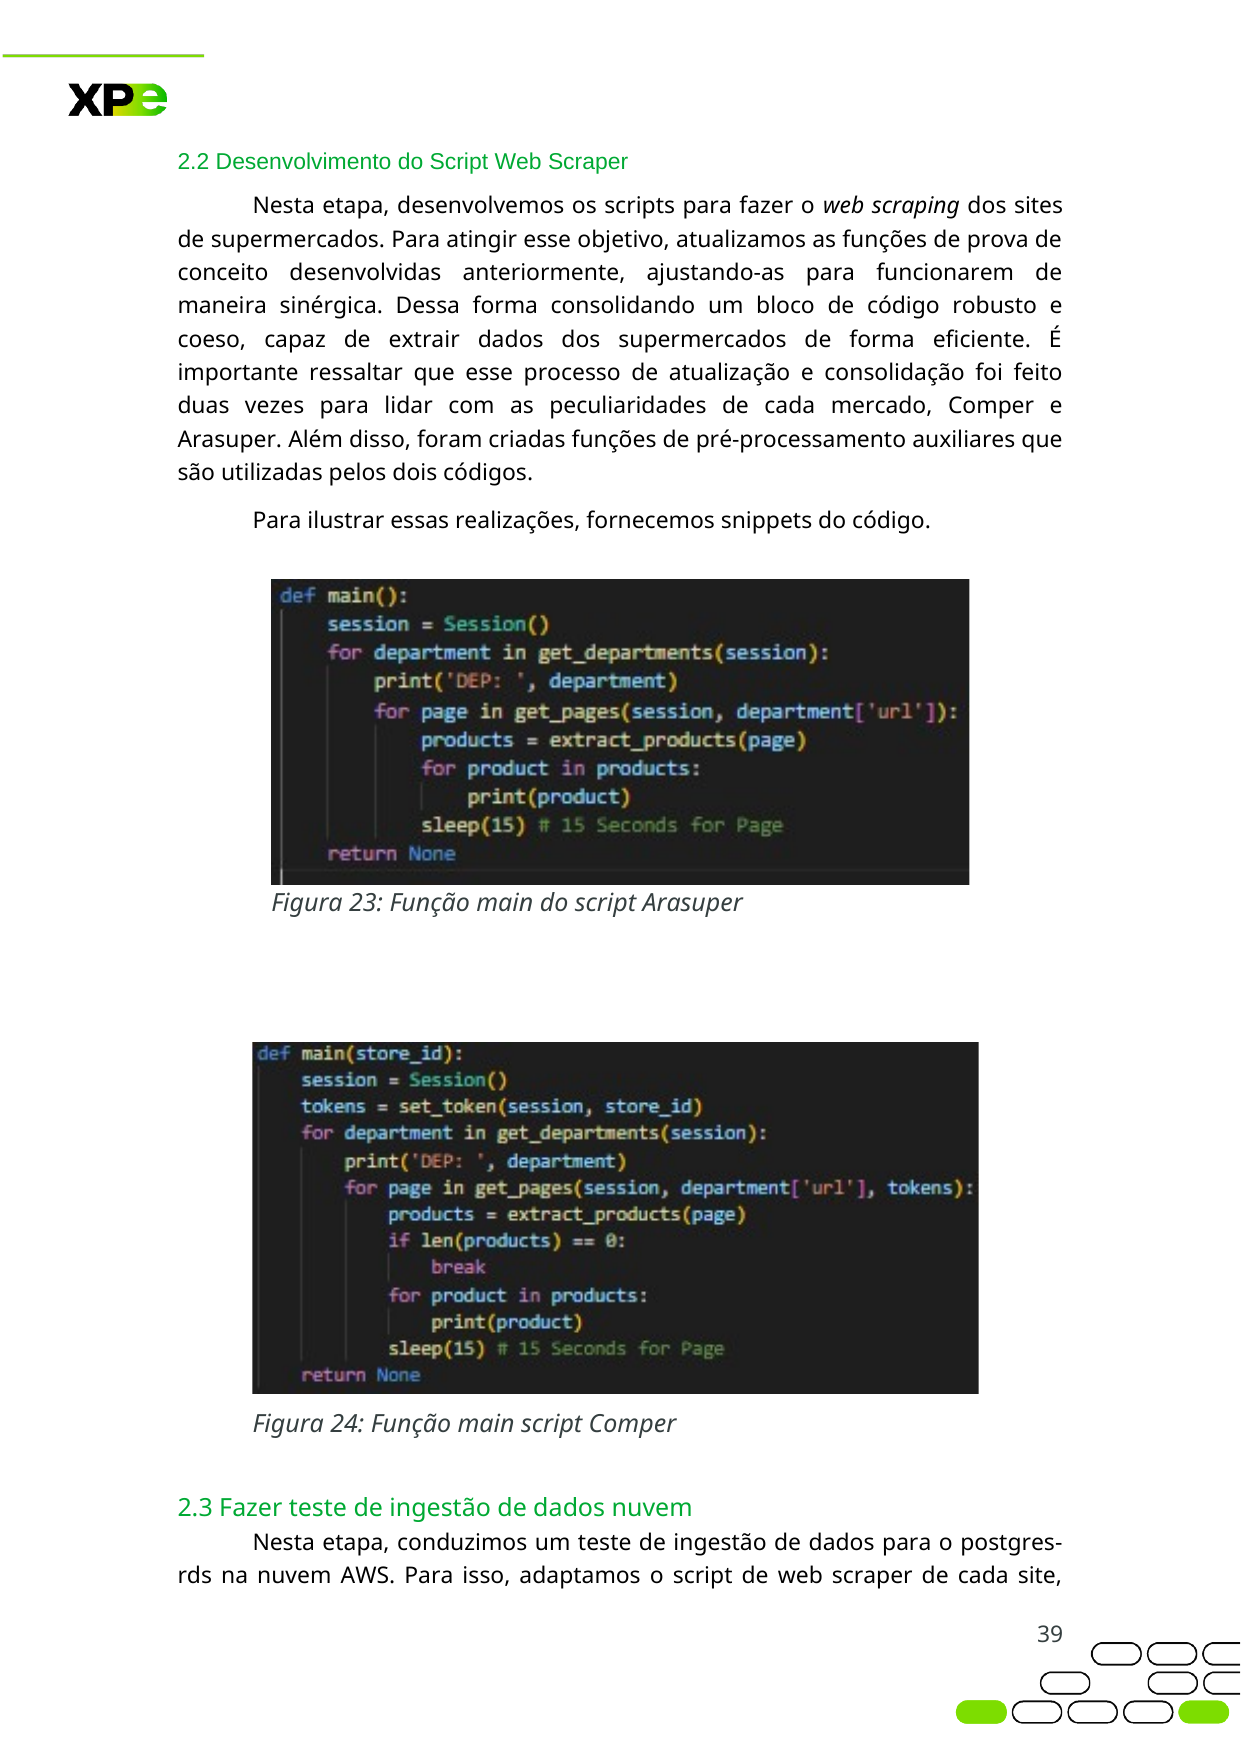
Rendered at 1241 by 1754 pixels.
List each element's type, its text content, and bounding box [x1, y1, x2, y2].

text Figura 24: Função main script Comper [252, 1394, 978, 1440]
subtitle 2.2 Desenvolvimento do Script Web Scraper [177, 148, 1063, 174]
text Figura 23: Função main do script Arasuper [271, 885, 969, 918]
picture [2, 51, 205, 148]
picture [252, 1042, 979, 1394]
picture [955, 1642, 1241, 1724]
text Nesta etapa, conduzimos um teste de ingestão de dados para o postgres-rds na nuvem AWS. Para isso, adaptamos o script de web scraper de cada site, [177, 1524, 1063, 1591]
text Para ilustrar essas realizações, fornecemos snippets do código. [177, 504, 1063, 535]
text Nesta etapa, desenvolvemos os scripts para fazer o web scraping dos sites de supermercados. Para atingir esse objetivo, atualizamos as funções de prova de conceito desenvolvidas anteriormente, ajustando-as para funcionarem de maneira sinérgica. Dessa forma consolidando um bloco de código robusto e coeso, capaz de extrair dados dos supermercados de forma eficiente. É importante ressaltar que esse processo de atualização e consolidação foi feito duas vezes para lidar com as peculiaridades de cada mercado, Comper e Arasuper. Além disso, foram criadas funções de pré-processamento auxiliares que são utilizadas pelos dois códigos. [177, 187, 1063, 487]
picture [271, 579, 970, 885]
subtitle 2.3 Fazer teste de ingestão de dados nuvem [177, 1490, 1063, 1524]
